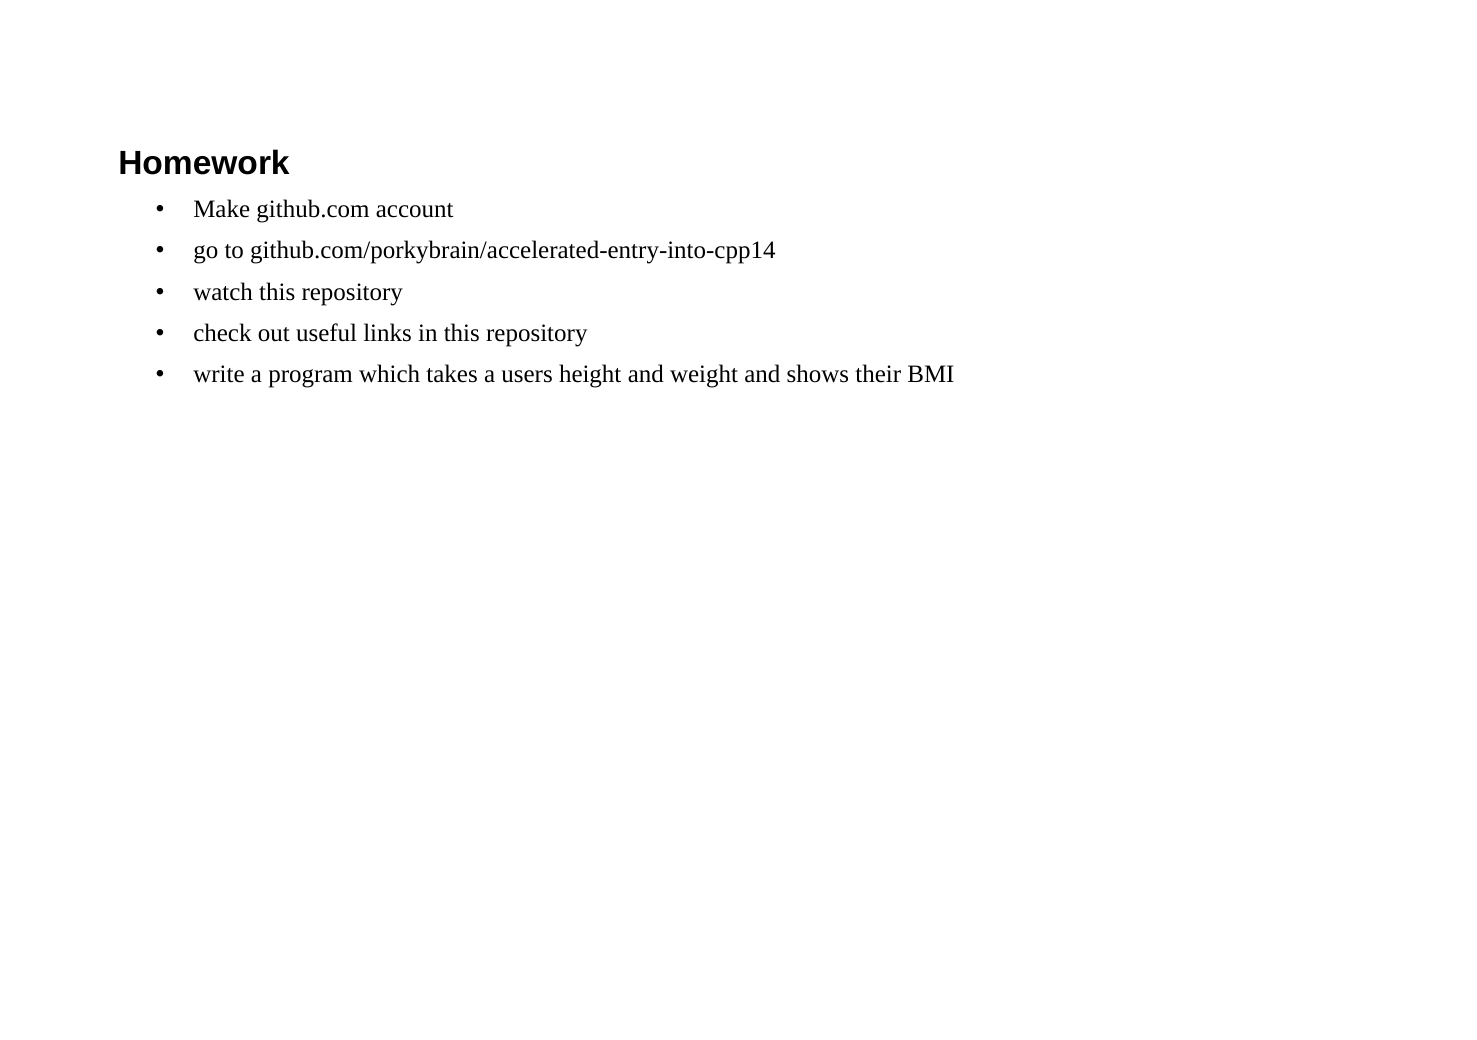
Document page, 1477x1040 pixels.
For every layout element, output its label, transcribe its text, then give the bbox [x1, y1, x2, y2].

list go to github.com/porkybrain/accelerated-entry-into-cpp14 [156, 236, 1358, 264]
list Make github.com account [156, 194, 1358, 223]
list check out useful links in this repository [156, 318, 1358, 347]
list write a program which takes a users height and weight and shows their BMI [156, 359, 1358, 388]
list watch this repository [156, 277, 1358, 306]
subtitle Homework [118, 143, 1358, 182]
